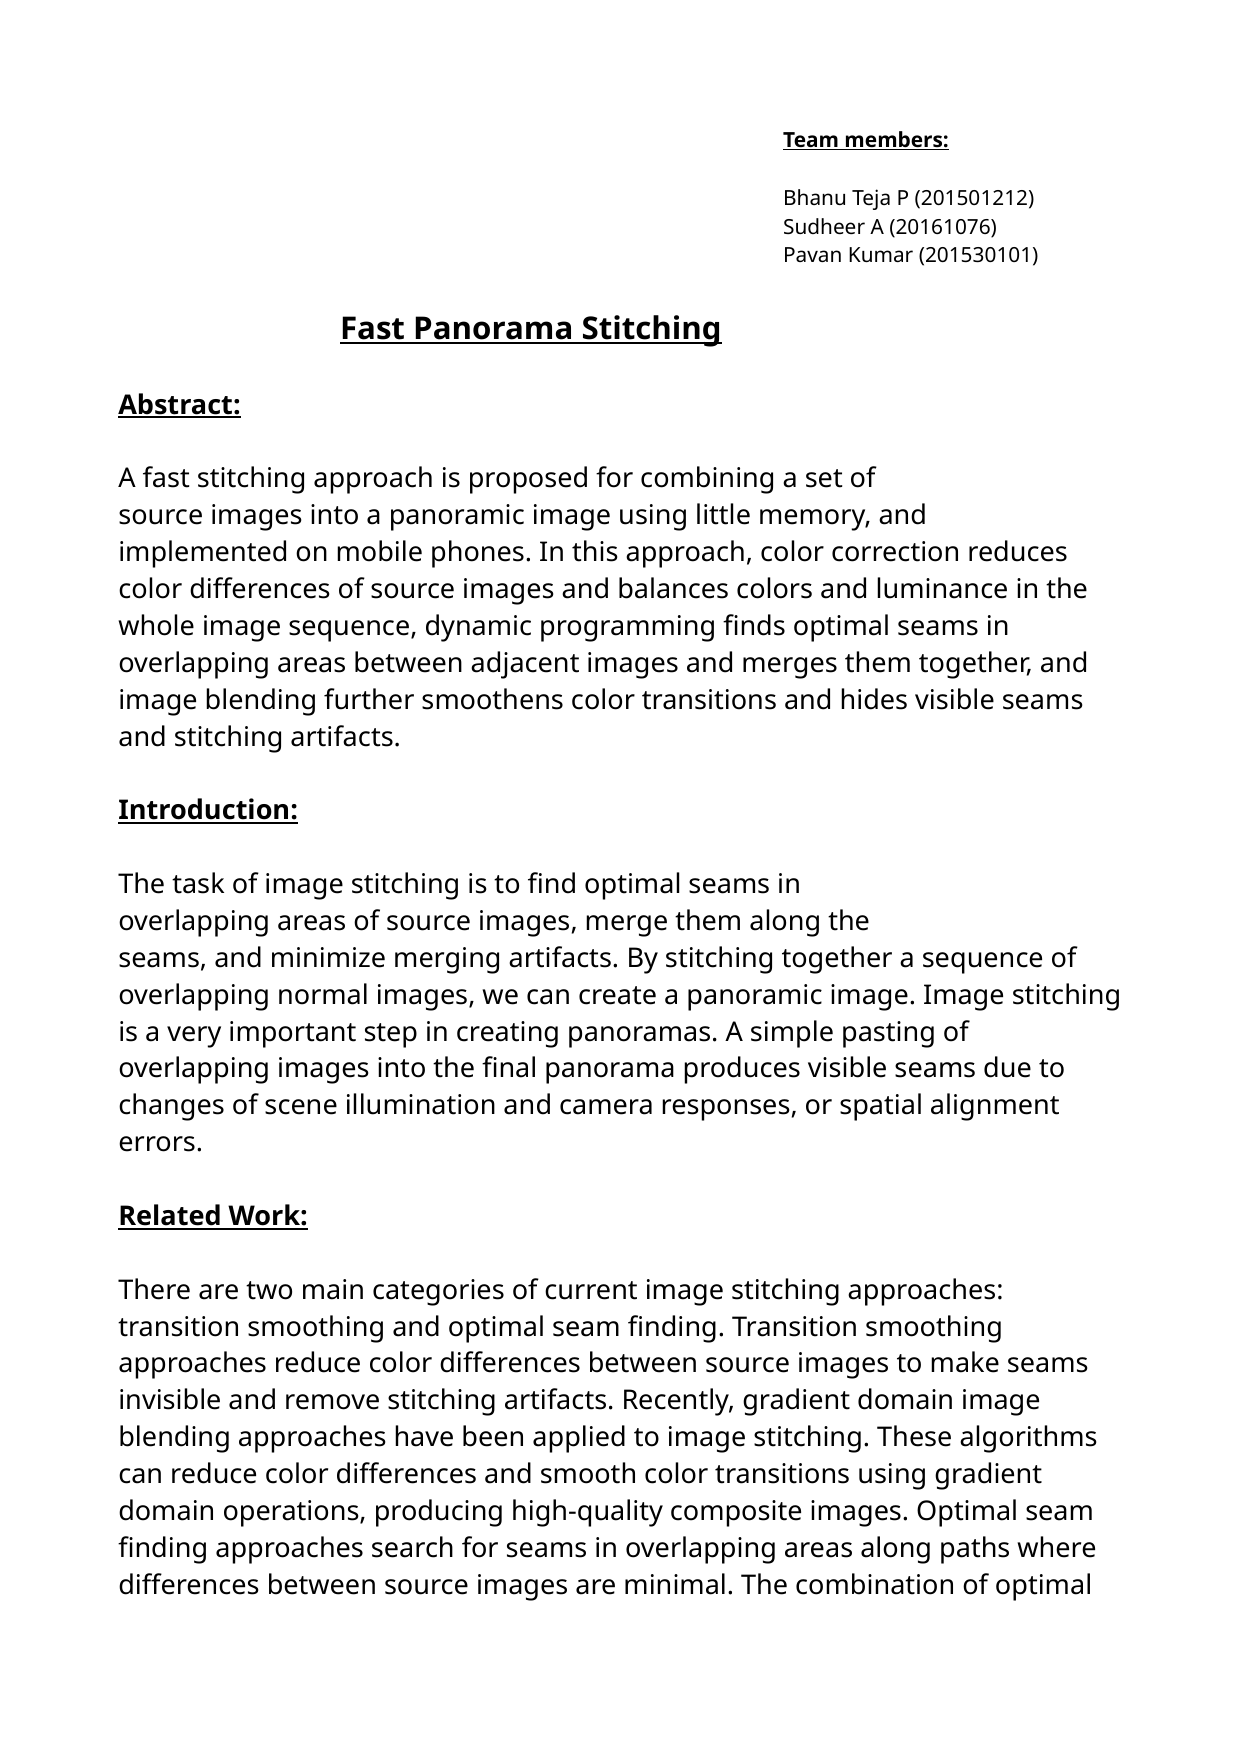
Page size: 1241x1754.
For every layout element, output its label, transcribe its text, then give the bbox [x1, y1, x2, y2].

text source images into a panoramic image using little memory, and [118, 496, 1122, 533]
text Abstract: [118, 385, 1122, 422]
text Pavan Kumar (201530101) [118, 240, 1122, 269]
text Sudheer A (20161076) [118, 212, 1122, 240]
text Introduction: [118, 791, 1122, 828]
text implemented on mobile phones. In this approach, color correction reduces color differences of source images and balances colors and luminance in the whole image sequence, dynamic programming finds optimal seams in overlapping areas between adjacent images and merges them together, and image blending further smoothens color transitions and hides visible seams and stitching artifacts. [118, 533, 1122, 754]
text Bhanu Teja P (201501212) [118, 183, 1122, 212]
text A fast stitching approach is proposed for combining a set of [118, 459, 1122, 496]
text seams, and minimize merging artifacts. By stitching together a sequence of overlapping normal images, we can create a panoramic image. Image stitching is a very important step in creating panoramas. A simple pasting of overlapping images into the final panorama produces visible seams due to changes of scene illumination and camera responses, or spatial alignment errors. [118, 938, 1122, 1159]
text overlapping areas of source images, merge them along the [118, 901, 1122, 938]
text Team members: [118, 118, 1122, 155]
text The task of image stitching is to find optimal seams in [118, 864, 1122, 901]
text There are two main categories of current image stitching approaches: transition smoothing and optimal seam finding. Transition smoothing approaches reduce color differences between source images to make seams invisible and remove stitching artifacts. Recently, gradient domain image blending approaches have been applied to image stitching. These algorithms can reduce color differences and smooth color transitions using gradient domain operations, producing high-quality composite images. Optimal seam finding approaches search for seams in overlapping areas along paths where differences between source images are minimal. The combination of optimal [118, 1270, 1122, 1602]
text Related Work: [118, 1196, 1122, 1233]
text Fast Panorama Stitching [118, 306, 1122, 348]
